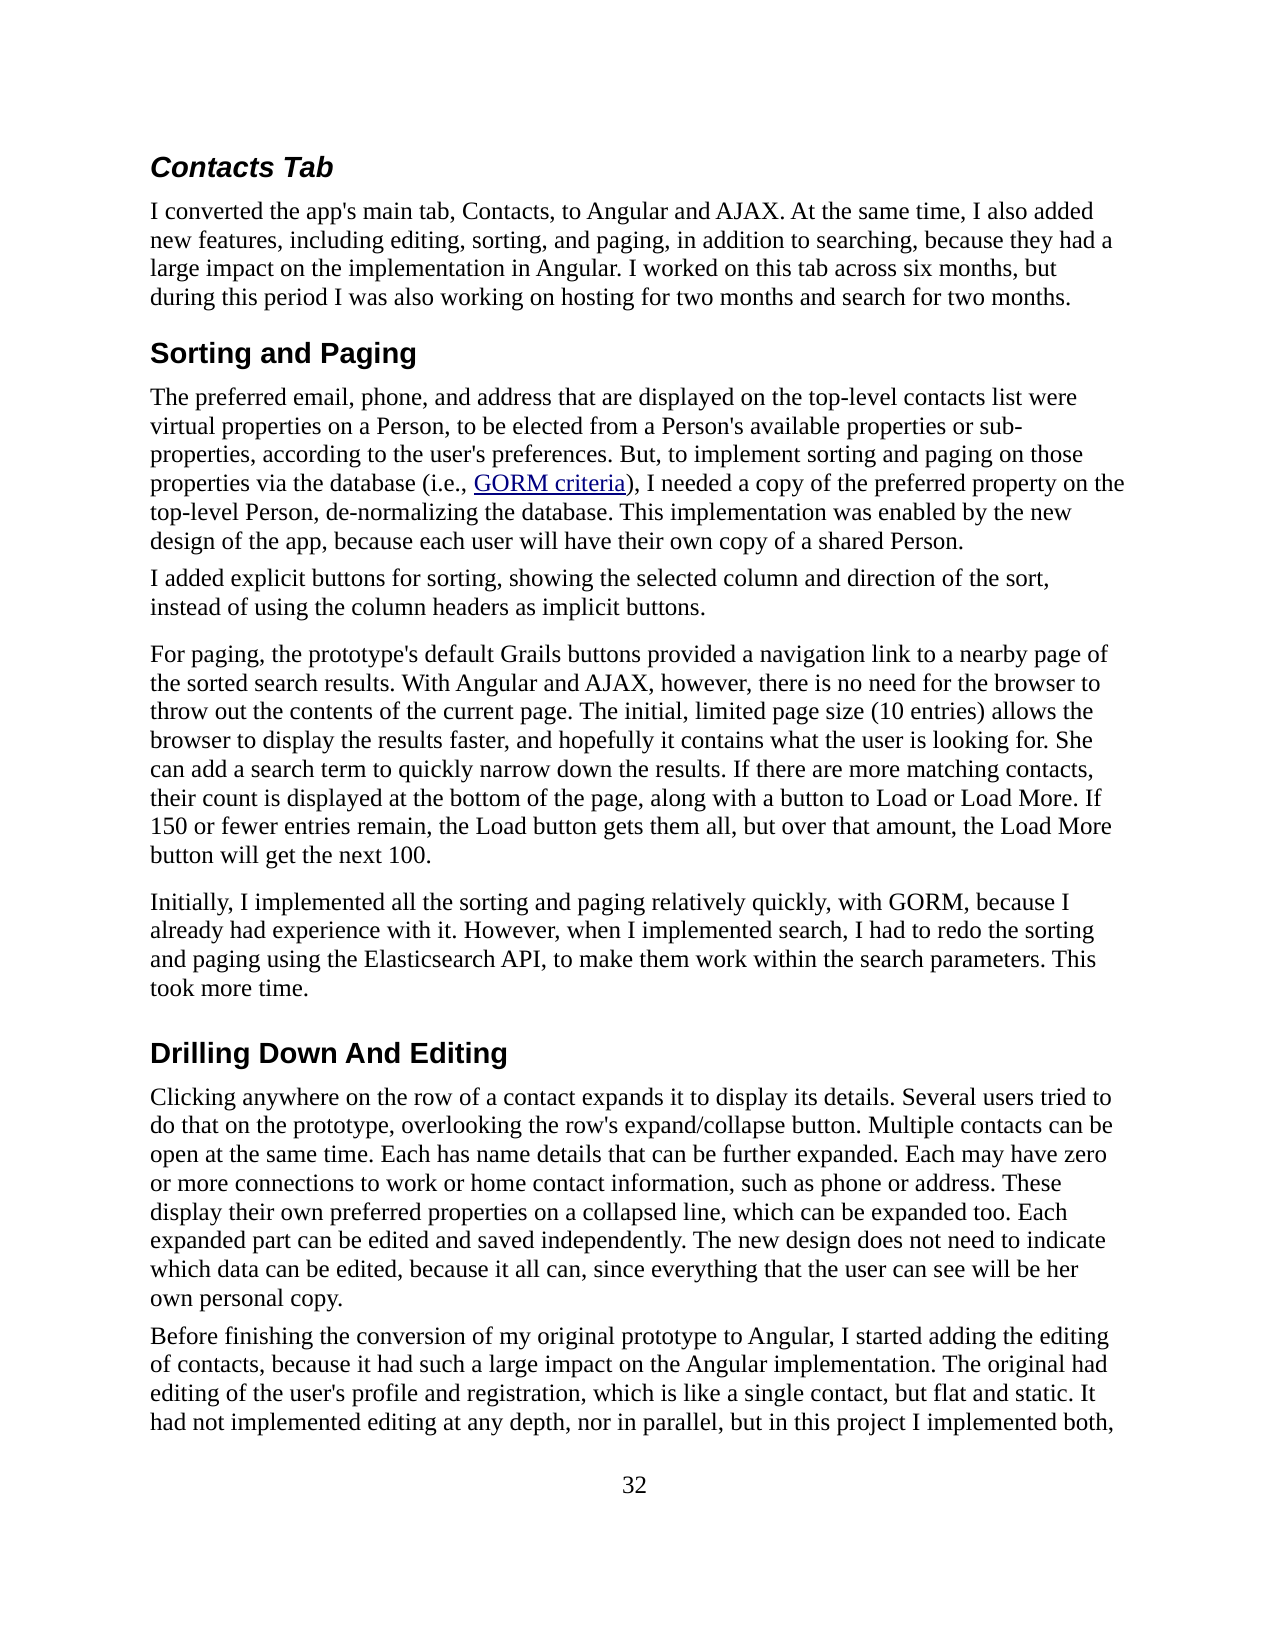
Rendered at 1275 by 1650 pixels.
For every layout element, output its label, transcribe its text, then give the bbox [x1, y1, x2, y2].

text Before finishing the conversion of my original prototype to Angular, I started adding the editing of contacts, because it had such a large impact on the Angular implementation. The original had editing of the user's profile and registration, which is like a single contact, but flat and static. It had not implemented editing at any depth, nor in parallel, but in this project I implemented both, [150, 1321, 1125, 1436]
subtitle Contacts Tab [150, 150, 1125, 183]
text The preferred email, phone, and address that are displayed on the top-level contacts list were virtual properties on a Person, to be elected from a Person's available properties or sub-properties, according to the user's preferences. But, to implement sorting and paging on those properties via the database (i.e., GORM criteria), I needed a copy of the preferred property on the top-level Person, de-normalizing the database. This implementation was enabled by the new design of the app, because each user will have their own copy of a shared Person. [150, 382, 1125, 554]
subtitle Sorting and Paging [150, 336, 1125, 369]
text Clicking anywhere on the row of a contact expands it to display its details. Several users tried to do that on the prototype, overlooking the row's expand/collapse button. Multiple contacts can be open at the same time. Each has name details that can be further expanded. Each may have zero or more connections to work or home contact information, such as phone or address. These display their own preferred properties on a collapsed line, which can be expanded too. Each expanded part can be edited and saved independently. The new design does not need to indicate which data can be edited, because it all can, since everything that the user can see will be her own personal copy. [150, 1082, 1125, 1312]
text Initially, I implemented all the sorting and paging relatively quickly, with GORM, because I already had experience with it. However, when I implemented search, I had to redo the sorting and paging using the Elasticsearch API, to make them work within the search parameters. This took more time. [150, 887, 1125, 1002]
text I converted the app's main tab, Contacts, to Angular and AJAX. At the same time, I also added new features, including editing, sorting, and paging, in addition to searching, because they had a large impact on the implementation in Angular. I worked on this tab across six months, but during this period I was also working on hosting for two months and search for two months. [150, 196, 1125, 311]
subtitle Drilling Down And Editing [150, 1036, 1125, 1069]
text For paging, the prototype's default Grails buttons provided a navigation link to a nearby page of the sorted search results. With Angular and AJAX, however, there is no need for the browser to throw out the contents of the current page. The initial, limited page size (10 entries) allows the browser to display the results faster, and hopefully it contains what the user is looking for. She can add a search term to quickly narrow down the results. If there are more matching contacts, their count is displayed at the bottom of the page, along with a button to Load or Load More. If 150 or fewer entries remain, the Load button gets them all, but over that amount, the Load More button will get the next 100. [150, 639, 1125, 869]
text I added explicit buttons for sorting, showing the selected column and direction of the sort, instead of using the column headers as implicit buttons. [150, 563, 1125, 621]
